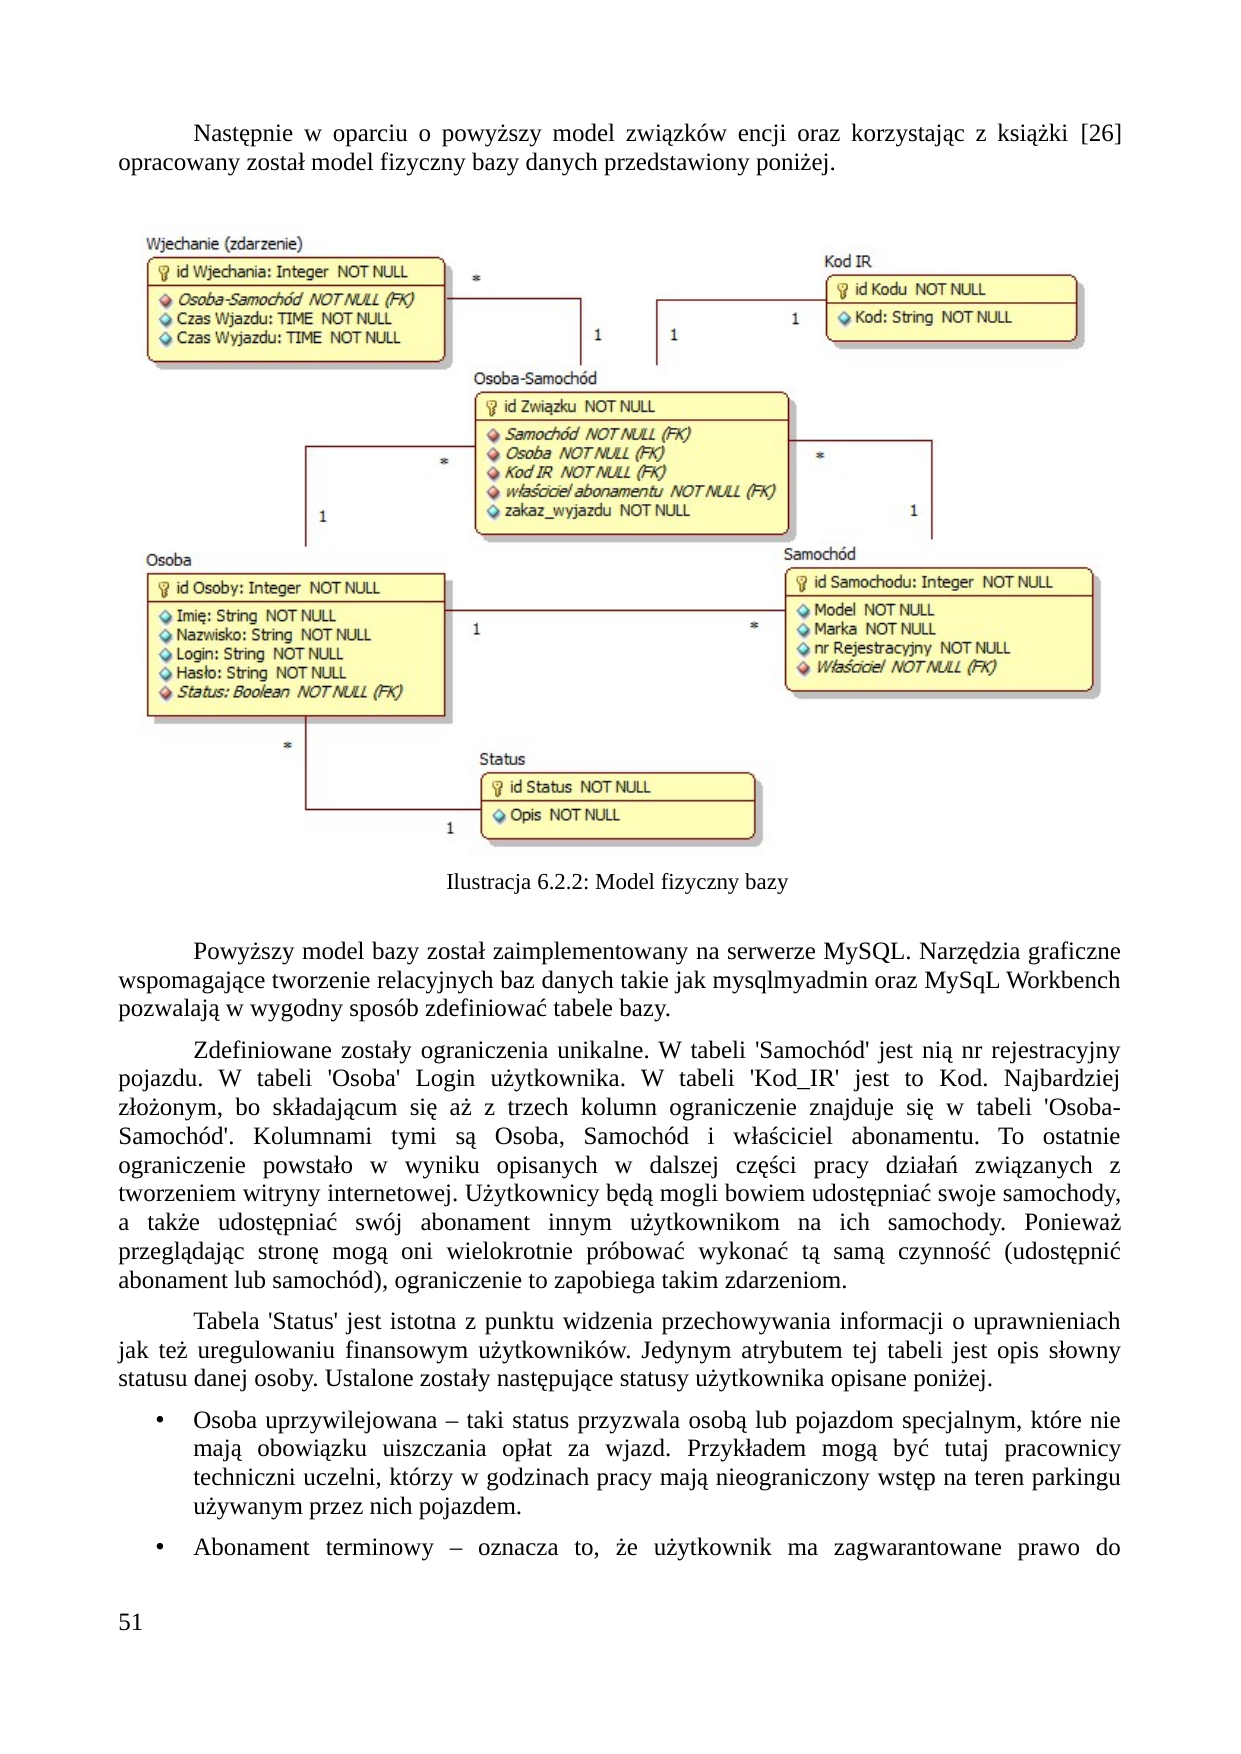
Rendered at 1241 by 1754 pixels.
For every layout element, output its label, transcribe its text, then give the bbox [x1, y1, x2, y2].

picture [118, 200, 1123, 869]
list Osoba uprzywilejowana – taki status przyzwala osobą lub pojazdom specjalnym, które nie mają obowiązku uiszczania opłat za wjazd. Przykładem mogą być tutaj pracownicy techniczni uczelni, którzy w godzinach pracy mają nieograniczony wstęp na teren parkingu używanym przez nich pojazdem. [156, 1405, 1122, 1520]
text Tabela 'Status' jest istotna z punktu widzenia przechowywania informacji o uprawnieniach jak też uregulowaniu finansowym użytkowników. Jedynym atrybutem tej tabeli jest opis słowny statusu danej osoby. Ustalone zostały następujące statusy użytkownika opisane poniżej. [118, 1306, 1122, 1392]
text Ilustracja 6.2.2: Model fizyczny bazy [118, 869, 1122, 895]
text Zdefiniowane zostały ograniczenia unikalne. W tabeli 'Samochód' jest nią nr rejestracyjny pojazdu. W tabeli 'Osoba' Login użytkownika. W tabeli 'Kod_IR' jest to Kod. Najbardziej złożonym, bo składającum się aż z trzech kolumn ograniczenie znajduje się w tabeli 'Osoba-Samochód'. Kolumnami tymi są Osoba, Samochód i właściciel abonamentu. To ostatnie ograniczenie powstało w wyniku opisanych w dalszej części pracy działań związanych z tworzeniem witryny internetowej. Użytkownicy będą mogli bowiem udostępniać swoje samochody, a także udostępniać swój abonament innym użytkownikom na ich samochody. Ponieważ przeglądając stronę mogą oni wielokrotnie próbować wykonać tą samą czynność (udostępnić abonament lub samochód), ograniczenie to zapobiega takim zdarzeniom. [118, 1035, 1122, 1293]
text Powyższy model bazy został zaimplementowany na serwerze MySQL. Narzędzia graficzne wspomagające tworzenie relacyjnych baz danych takie jak mysqlmyadmin oraz MySqL Workbench pozwalają w wygodny sposób zdefiniować tabele bazy. [118, 936, 1122, 1022]
text Następnie w oparciu o powyższy model związków encji oraz korzystając z książki [26] opracowany został model fizyczny bazy danych przedstawiony poniżej. [118, 118, 1122, 176]
list Abonament terminowy – oznacza to, że użytkownik ma zagwarantowane prawo do [156, 1532, 1122, 1561]
